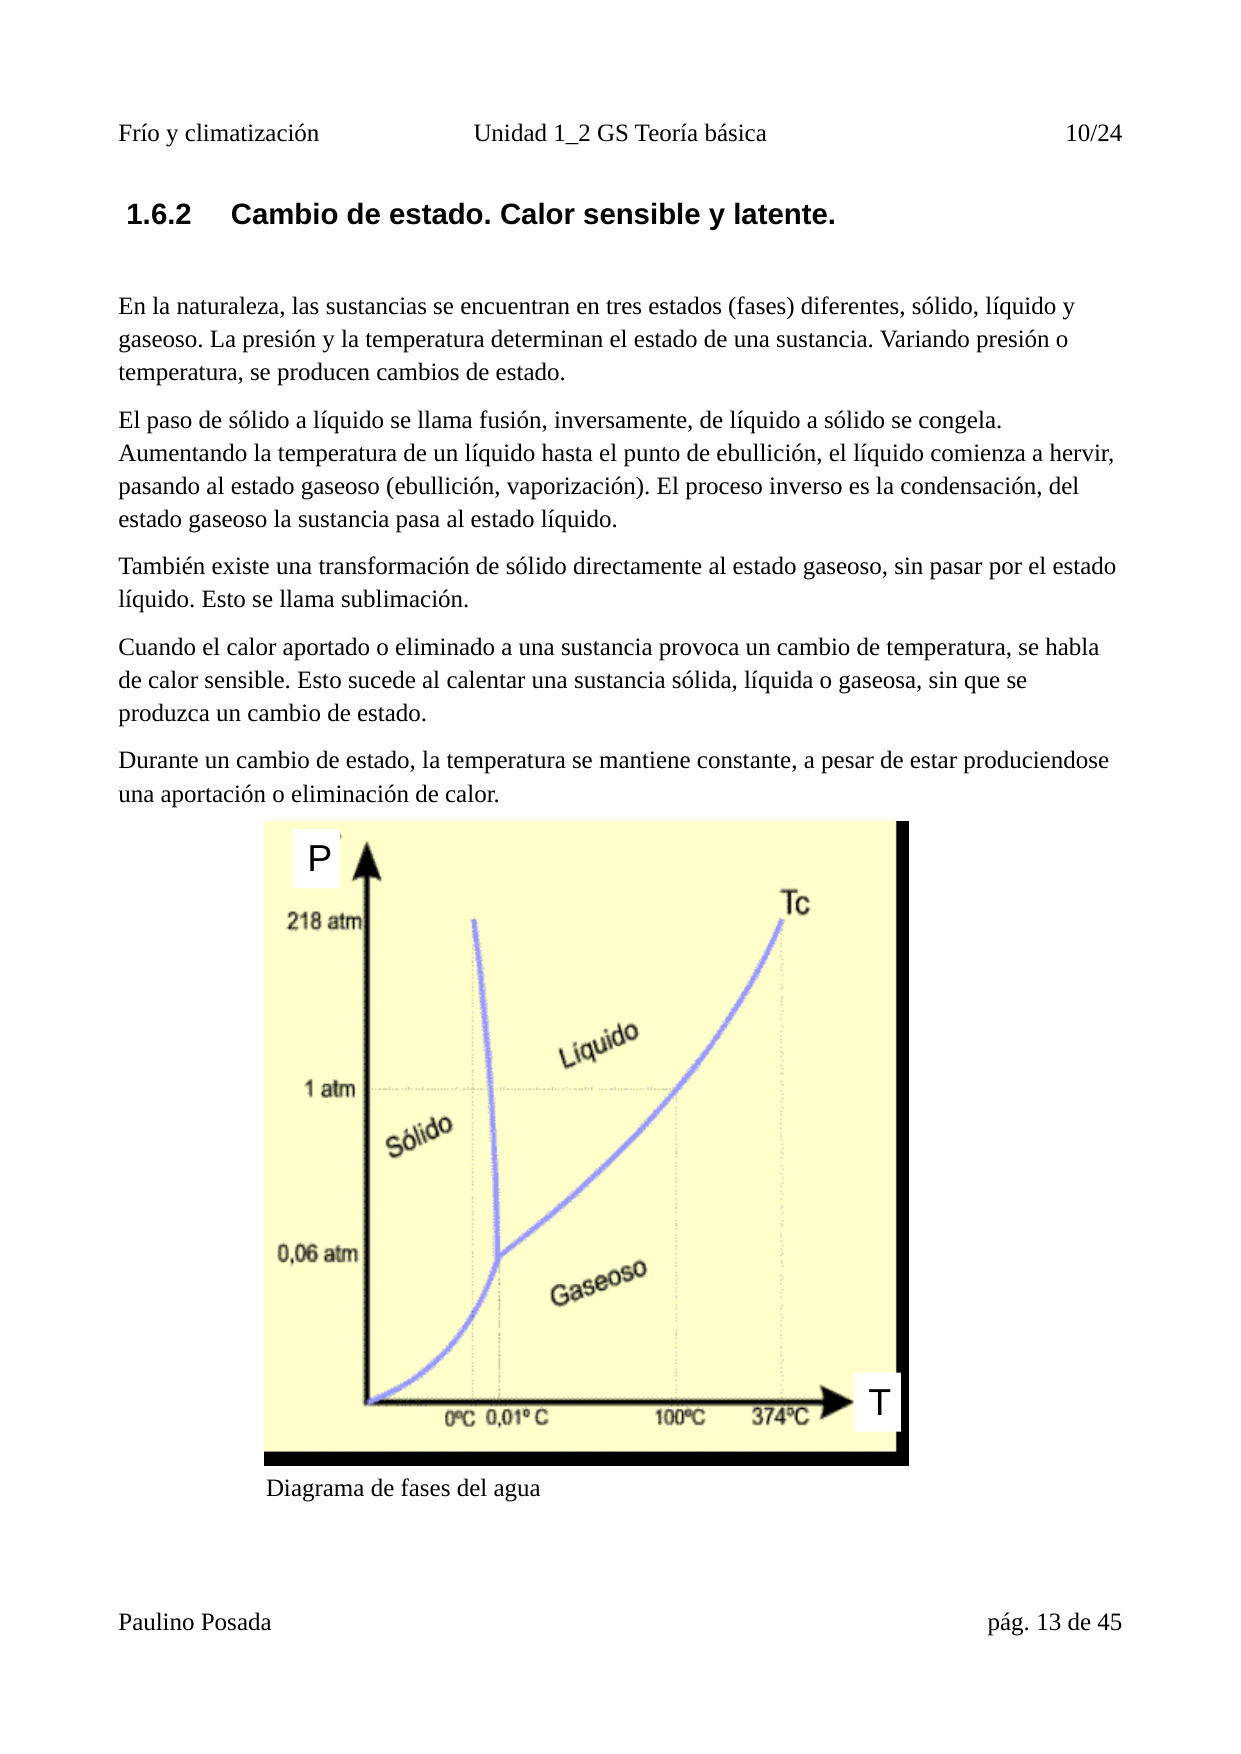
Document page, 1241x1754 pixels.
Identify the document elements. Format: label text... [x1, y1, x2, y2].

text Durante un cambio de estado, la temperatura se mantiene constante, a pesar de estar produciendose una aportación o eliminación de calor. [118, 746, 1122, 807]
subtitle Cambio de estado. Calor sensible y latente. [118, 197, 1122, 231]
text El paso de sólido a líquido se llama fusión, inversamente, de líquido a sólido se congela. Aumentando la temperatura de un líquido hasta el punto de ebullición, el líquido comienza a hervir, pasando al estado gaseoso (ebullición, vaporización). El proceso inverso es la condensación, del estado gaseoso la sustancia pasa al estado líquido. [118, 405, 1122, 532]
text También existe una transformación de sólido directamente al estado gaseoso, sin pasar por el estado líquido. Esto se llama sublimación. [118, 551, 1122, 613]
text Cuando el calor aportado o eliminado a una sustancia provoca un cambio de temperatura, se habla de calor sensible. Esto sucede al calentar una sustancia sólida, líquida o gaseosa, sin que se produzca un cambio de estado. [118, 632, 1122, 727]
picture [264, 821, 909, 1466]
text Diagrama de fases del agua [118, 1473, 1122, 1502]
text En la naturaleza, las sustancias se encuentran en tres estados (fases) diferentes, sólido, líquido y gaseoso. La presión y la temperatura determinan el estado de una sustancia. Variando presión o temperatura, se producen cambios de estado. [118, 291, 1122, 386]
